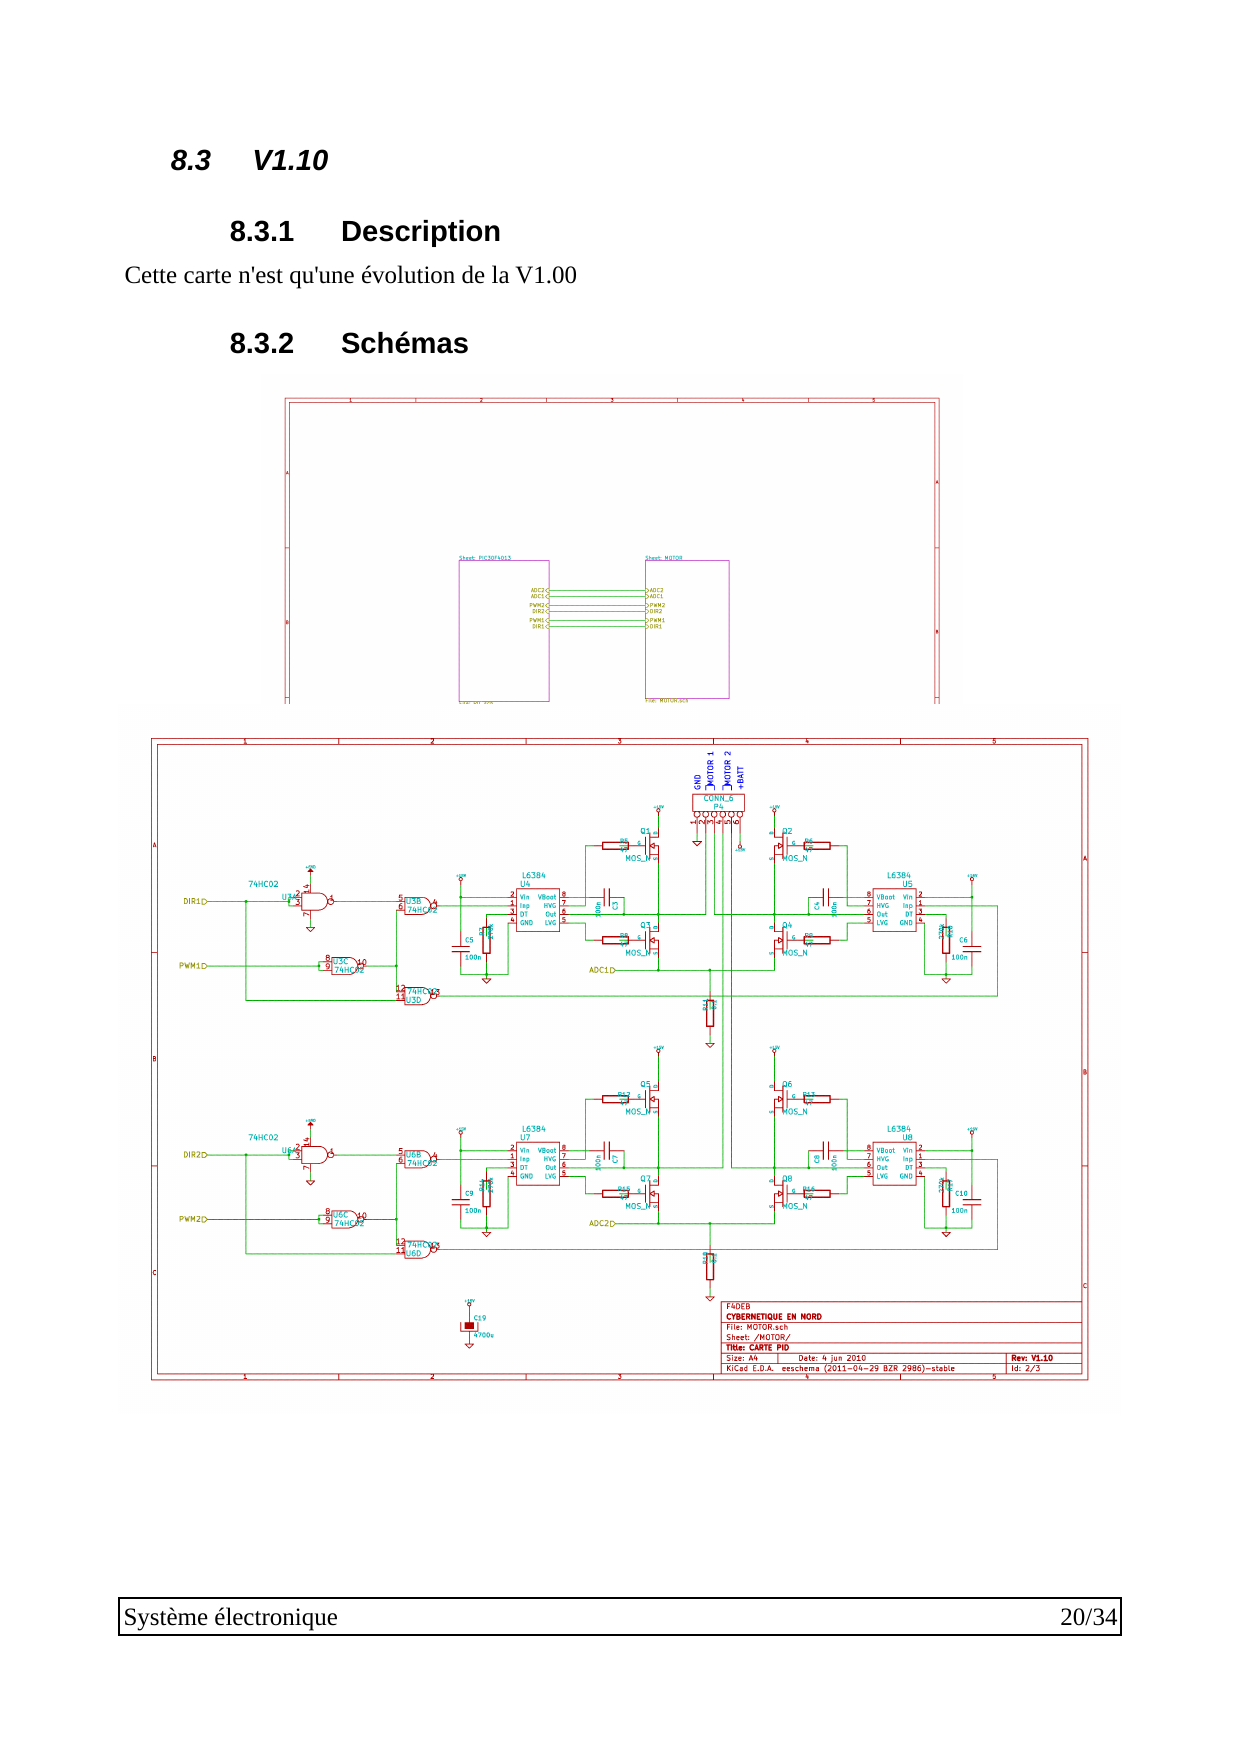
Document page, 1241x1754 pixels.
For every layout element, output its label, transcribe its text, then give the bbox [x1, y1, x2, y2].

text Cette carte n'est qu'une évolution de la V1.00 [118, 260, 1122, 289]
picture [117, 374, 1122, 1414]
subtitle Schémas [193, 326, 1122, 360]
subtitle Description [193, 214, 1122, 248]
subtitle V1.10 [162, 143, 1122, 177]
